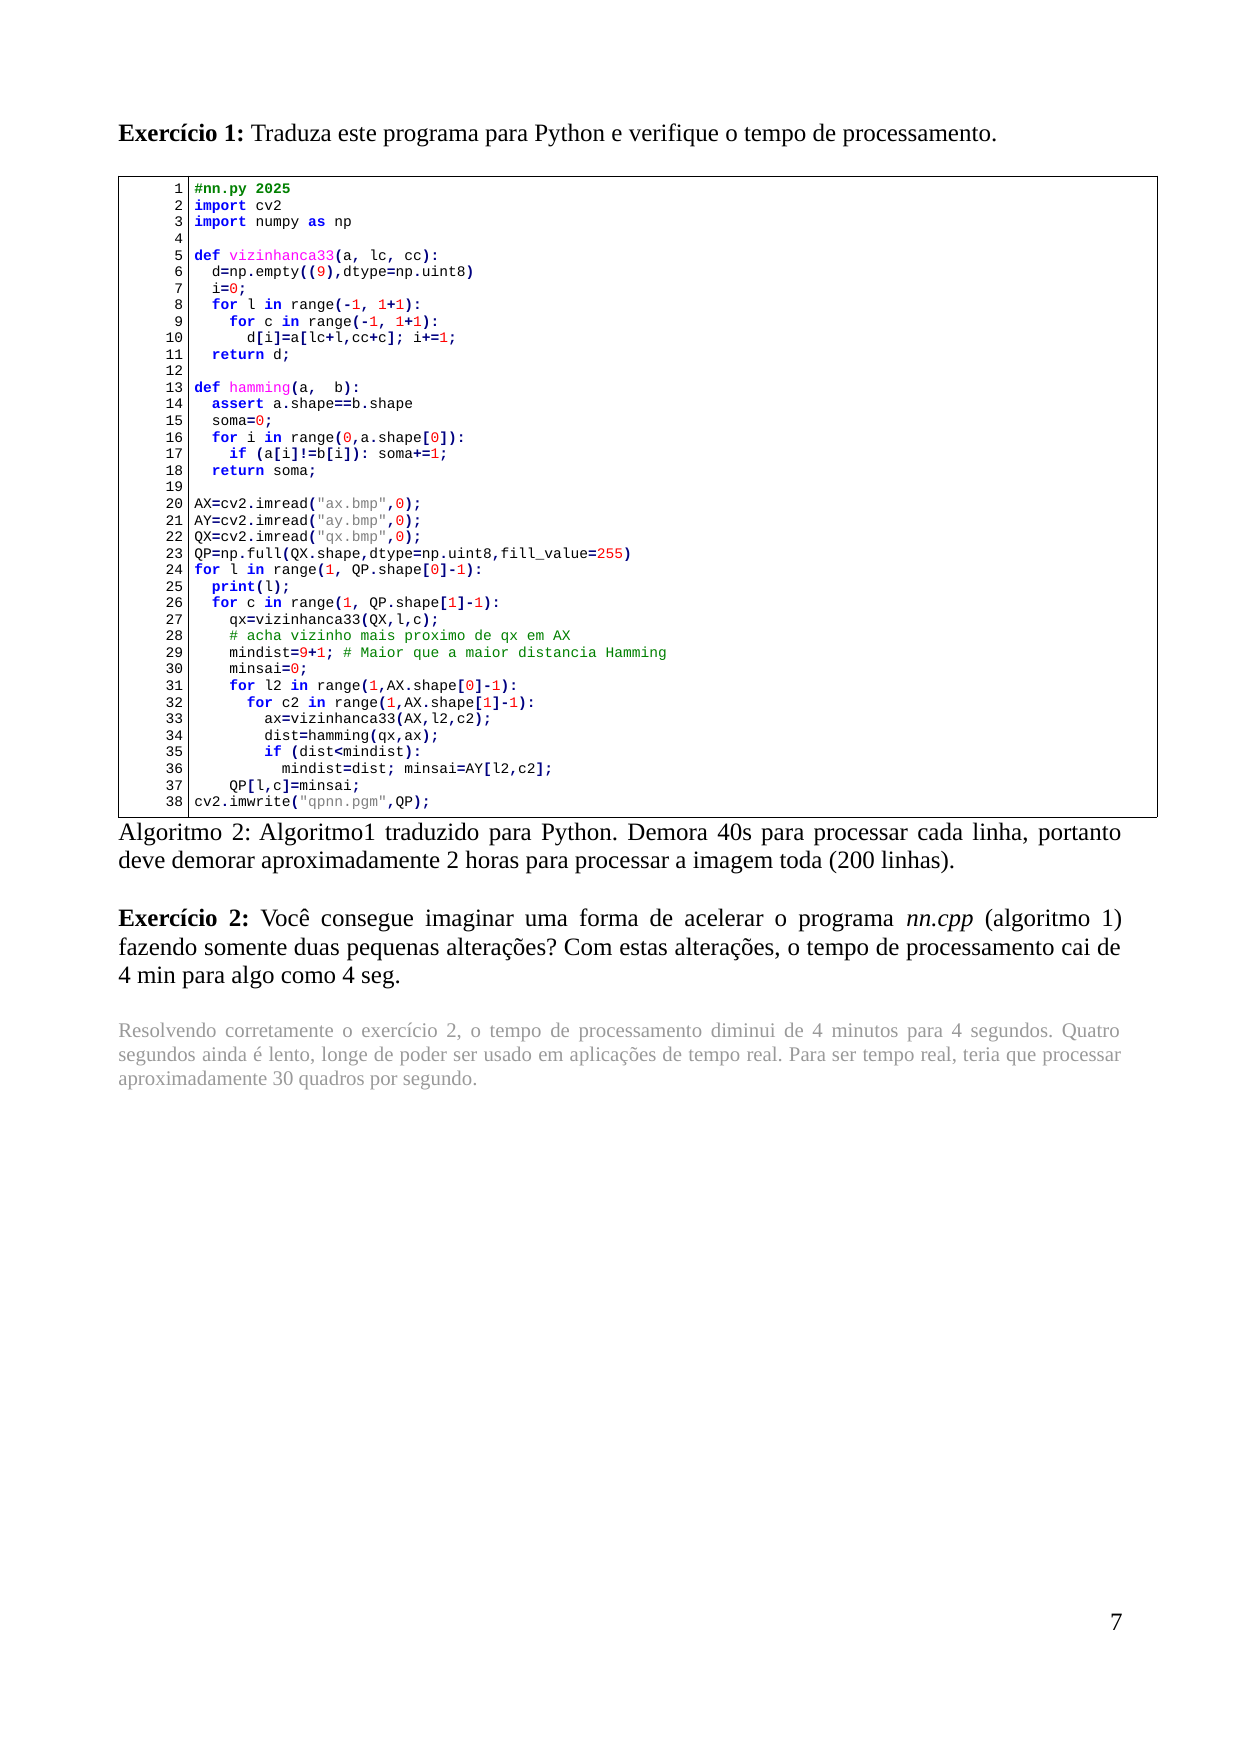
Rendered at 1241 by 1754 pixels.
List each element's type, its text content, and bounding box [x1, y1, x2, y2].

text Algoritmo 2: Algoritmo1 traduzido para Python. Demora 40s para processar cada linha, portanto deve demorar aproximadamente 2 horas para processar a imagem toda (200 linhas). [118, 818, 1122, 874]
text Exercício 2: Você consegue imaginar uma forma de acelerar o programa nn.cpp (algoritmo 1) fazendo somente duas pequenas alterações? Com estas alterações, o tempo de processamento cai de 4 min para algo como 4 seg. [118, 903, 1122, 989]
table_header #nn.py 2025 import cv2 import numpy as np def vizinhanca33(a, lc, cc): d=np.empty((9),dtype=np.uint8) i=0; for l in range(-1, 1+1): for c in range(-1, 1+1): d[i]=a[lc+l,cc+c]; i+=1; return d; def hamming(a, b): assert a.shape==b.shape soma=0; for i in range(0,a.shape[0]): if (a[i]!=b[i]): soma+=1; return soma; AX=cv2.imread("ax.bmp",0); AY=cv2.imread("ay.bmp",0); QX=cv2.imread("qx.bmp",0); QP=np.full(QX.shape,dtype=np.uint8,fill_value=255) for l in range(1, QP.shape[0]-1): print(l); for c in range(1, QP.shape[1]-1): qx=vizinhanca33(QX,l,c); # acha vizinho mais proximo de qx em AX mindist=9+1; # Maior que a maior distancia Hamming minsai=0; for l2 in range(1,AX.shape[0]-1): for c2 in range(1,AX.shape[1]-1): ax=vizinhanca33(AX,l2,c2); dist=hamming(qx,ax); if (dist<mindist): mindist=dist; minsai=AY[l2,c2]; QP[l,c]=minsai; cv2.imwrite("qpnn.pgm",QP); [189, 177, 1157, 817]
text Resolvendo corretamente o exercício 2, o tempo de processamento diminui de 4 minutos para 4 segundos. Quatro segundos ainda é lento, longe de poder ser usado em aplicações de tempo real. Para ser tempo real, teria que processar aproximadamente 30 quadros por segundo. [118, 1018, 1122, 1090]
text Exercício 1: Traduza este programa para Python e verifique o tempo de processamento. [118, 118, 1122, 147]
table_header 1 2 3 4 5 6 7 8 9 10 11 12 13 14 15 16 17 18 19 20 21 22 23 24 25 26 27 28 29 30 31 32 33 34 35 36 37 38 [119, 177, 188, 817]
